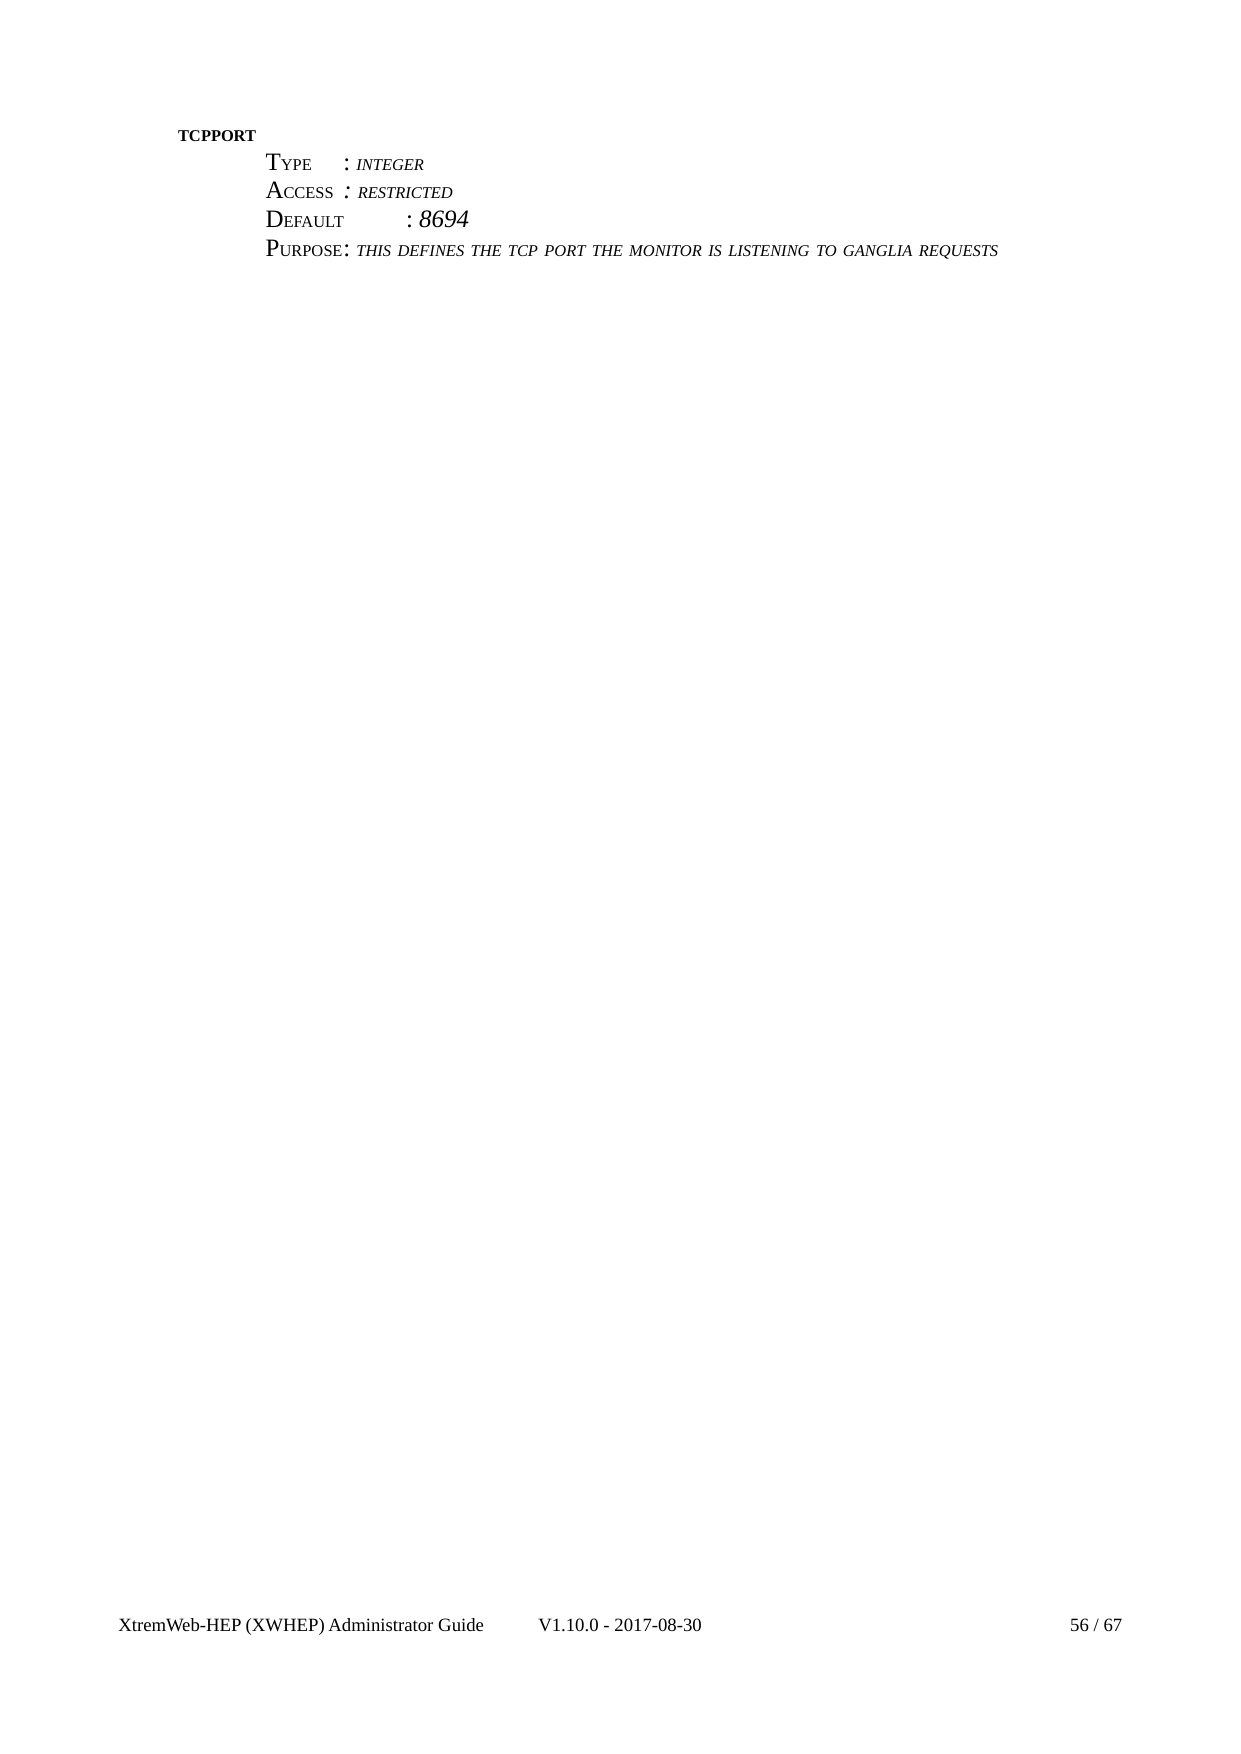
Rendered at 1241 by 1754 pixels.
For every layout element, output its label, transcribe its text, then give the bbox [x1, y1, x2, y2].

text Access : restricted [265, 176, 1122, 204]
text Type : integer [265, 147, 1122, 176]
text Purpose : this defines the tcp port the monitor is listening to ganglia requests [265, 233, 1122, 262]
text Default : 8694 [265, 204, 1122, 233]
text tcpport [178, 118, 1122, 147]
